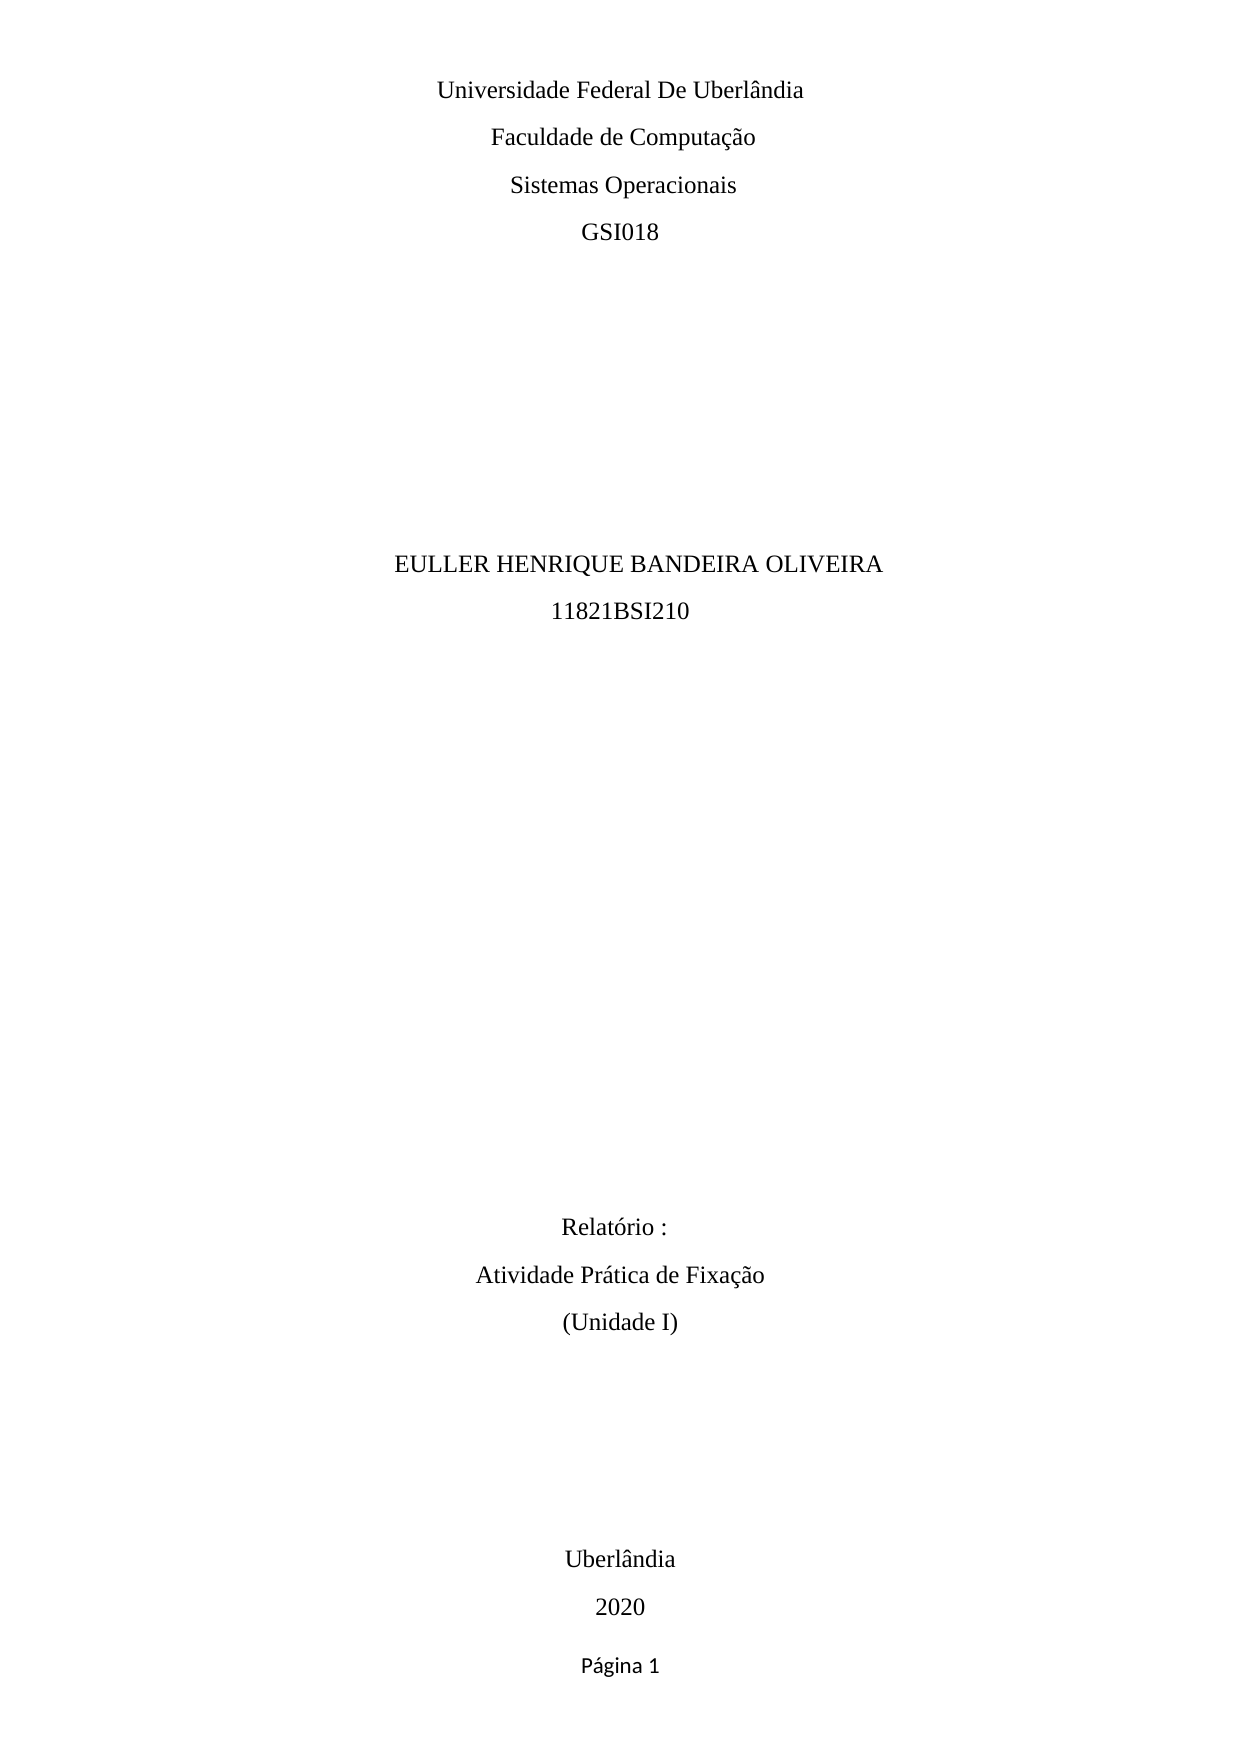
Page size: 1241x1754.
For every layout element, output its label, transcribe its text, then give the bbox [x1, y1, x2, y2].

text GSI018 [75, 217, 1165, 246]
text Universidade Federal De Uberlândia [75, 75, 1165, 104]
text Atividade Prática de Fixação [75, 1260, 1165, 1289]
text Uberlândia [75, 1544, 1165, 1573]
text 2020 [75, 1592, 1165, 1620]
text 11821BSI210 [75, 596, 1165, 625]
text (Unidade I) [75, 1307, 1165, 1336]
text EULLER HENRIQUE BANDEIRA OLIVEIRA [75, 549, 1165, 578]
text Sistemas Operacionais [75, 170, 1165, 198]
text Faculdade de Computação [75, 122, 1165, 151]
text Relatório : [75, 1212, 1165, 1241]
